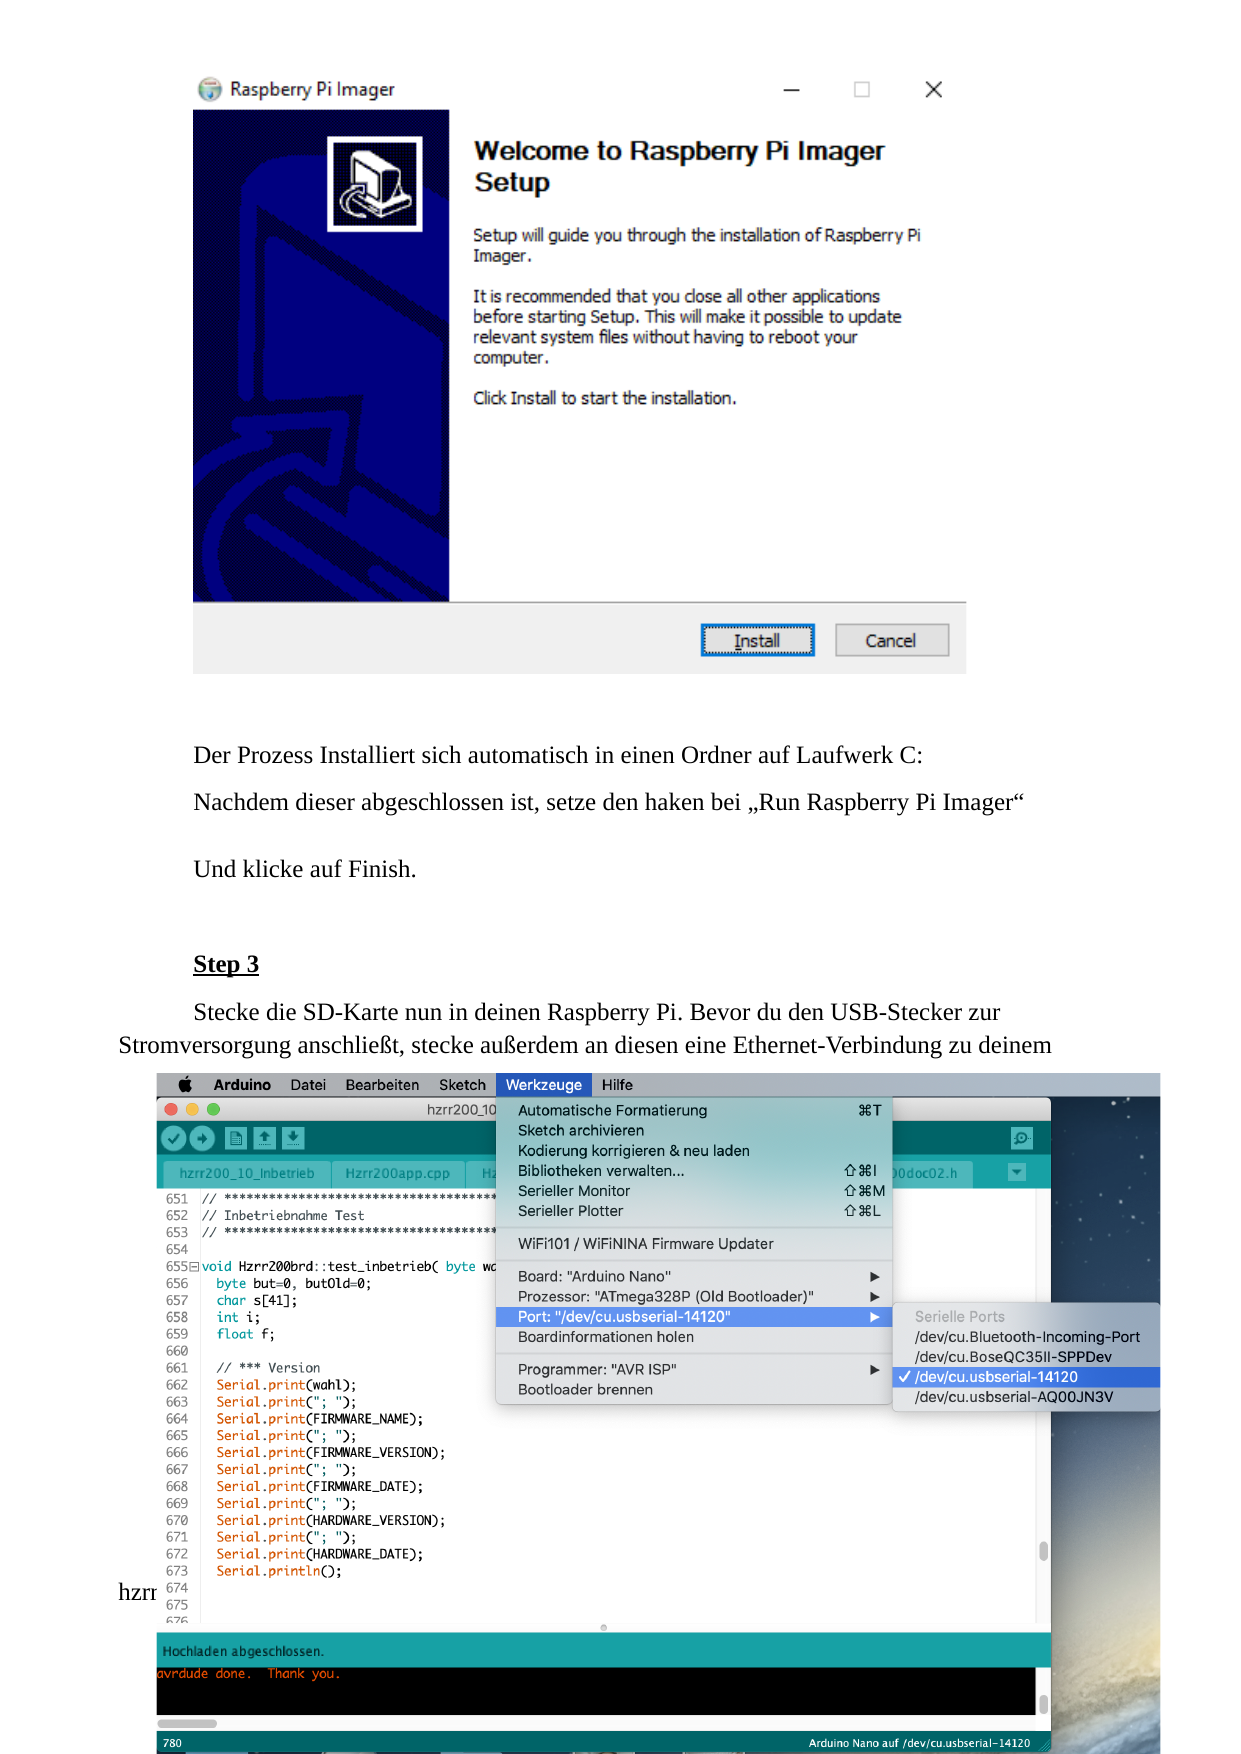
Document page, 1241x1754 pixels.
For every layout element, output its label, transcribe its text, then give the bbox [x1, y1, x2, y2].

text Der Prozess Installiert sich automatisch in einen Ordner auf Laufwerk C: [118, 740, 1122, 769]
text Step 3 [118, 949, 1122, 978]
text Und klicke auf Finish. [118, 854, 1122, 883]
text Stecke die SD-Karte nun in deinen Raspberry Pi. Bevor du den USB-Stecker zur Stromversorgung anschließt, stecke außerdem an diesen eine Ethernet-Verbindung zu deinem [118, 997, 1122, 1059]
text Nachdem dieser abgeschlossen ist, setze den haken bei „Run Raspberry Pi Imager“ [118, 787, 1122, 816]
